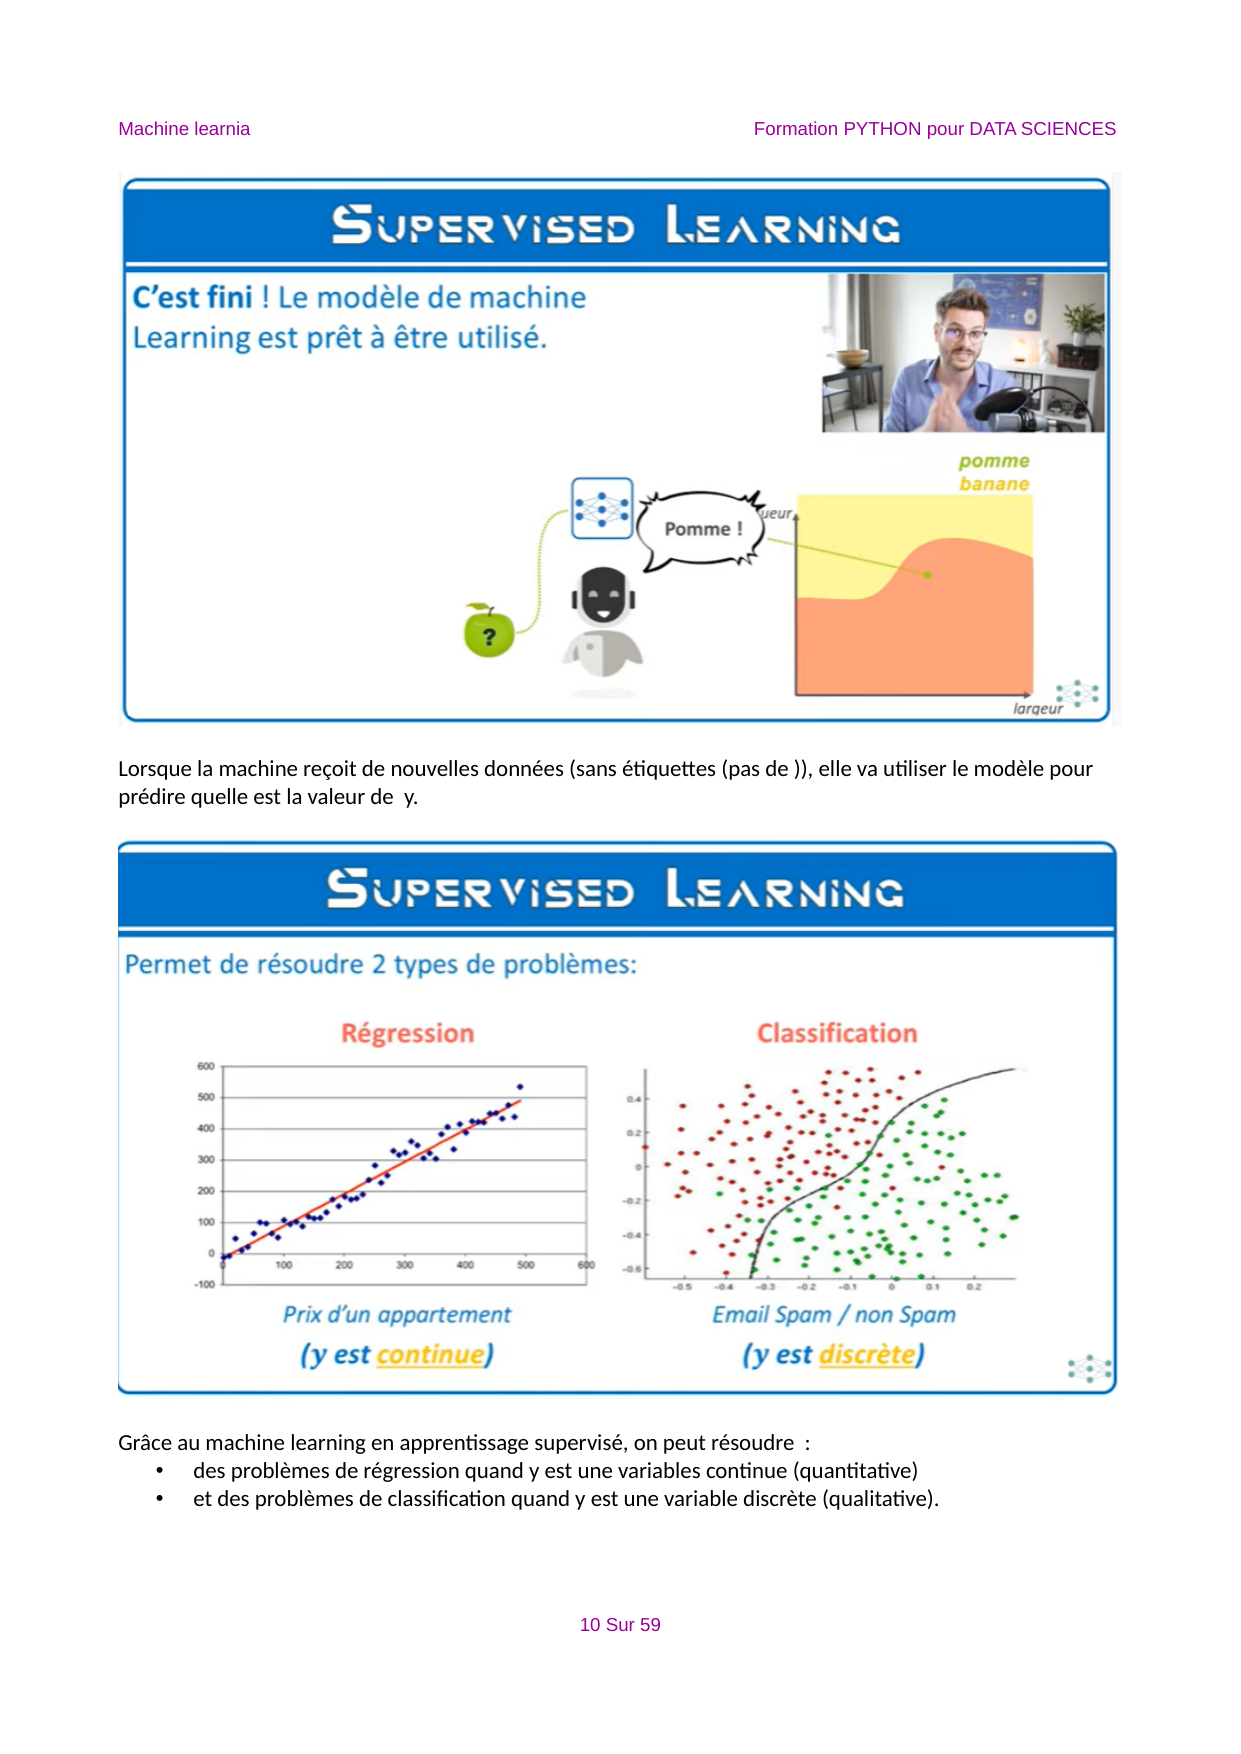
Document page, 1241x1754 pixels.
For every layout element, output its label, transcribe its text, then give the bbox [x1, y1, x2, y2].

list et des problèmes de classification quand y est une variable discrète (qualitative). [156, 1484, 1122, 1512]
text Lorsque la machine reçoit de nouvelles données (sans étiquettes (pas de )), elle va utiliser le modèle pour prédire quelle est la valeur de y. [118, 754, 1122, 810]
list des problèmes de régression quand y est une variables continue (quantitative) [156, 1456, 1122, 1484]
text Grâce au machine learning en apprentissage supervisé, on peut résoudre : [118, 1428, 1122, 1456]
picture [118, 172, 1122, 726]
picture [118, 837, 1122, 1401]
